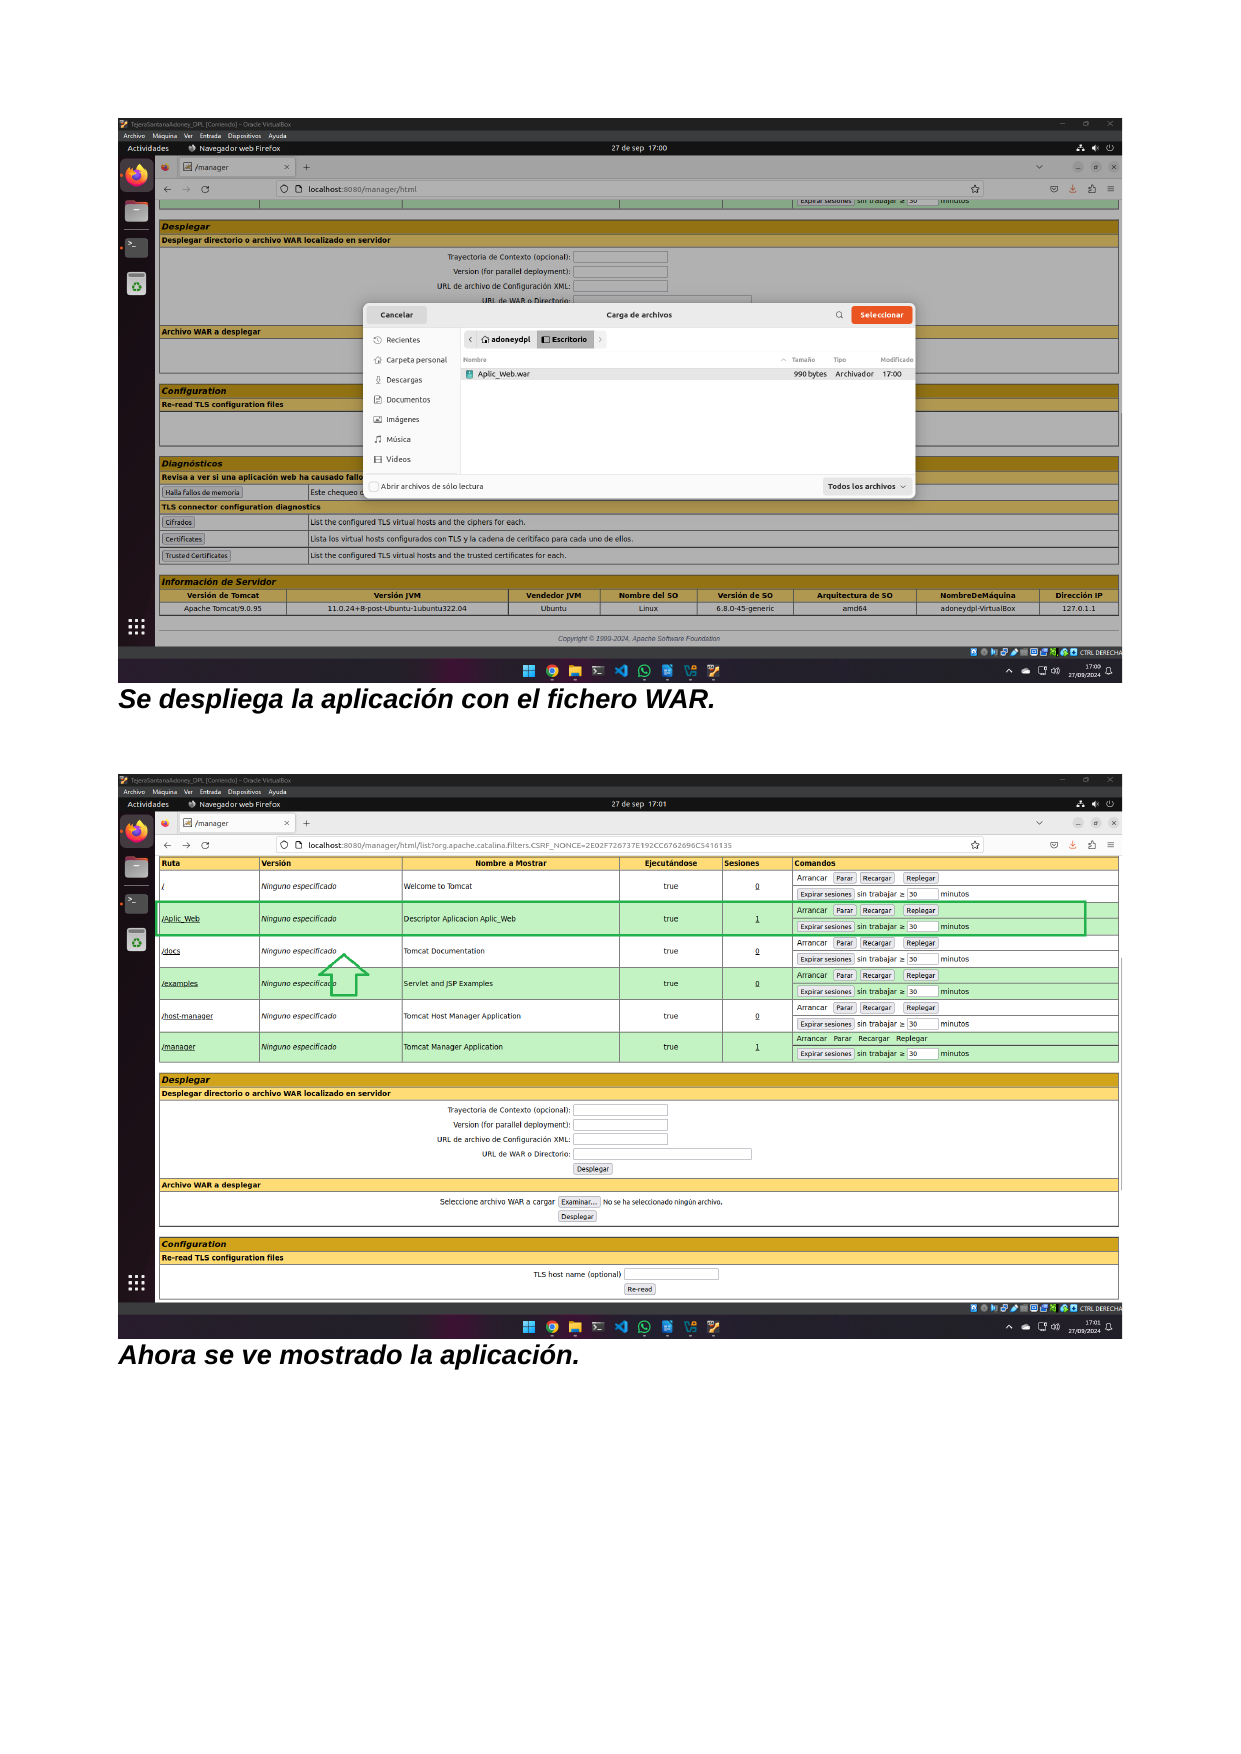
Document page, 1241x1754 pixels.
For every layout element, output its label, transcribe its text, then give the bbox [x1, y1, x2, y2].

subtitle Se despliega la aplicación con el fichero WAR. [118, 683, 1122, 714]
picture [118, 118, 1123, 683]
subtitle Ahora se ve mostrado la aplicación. [118, 1339, 1122, 1370]
picture [118, 774, 1123, 1339]
